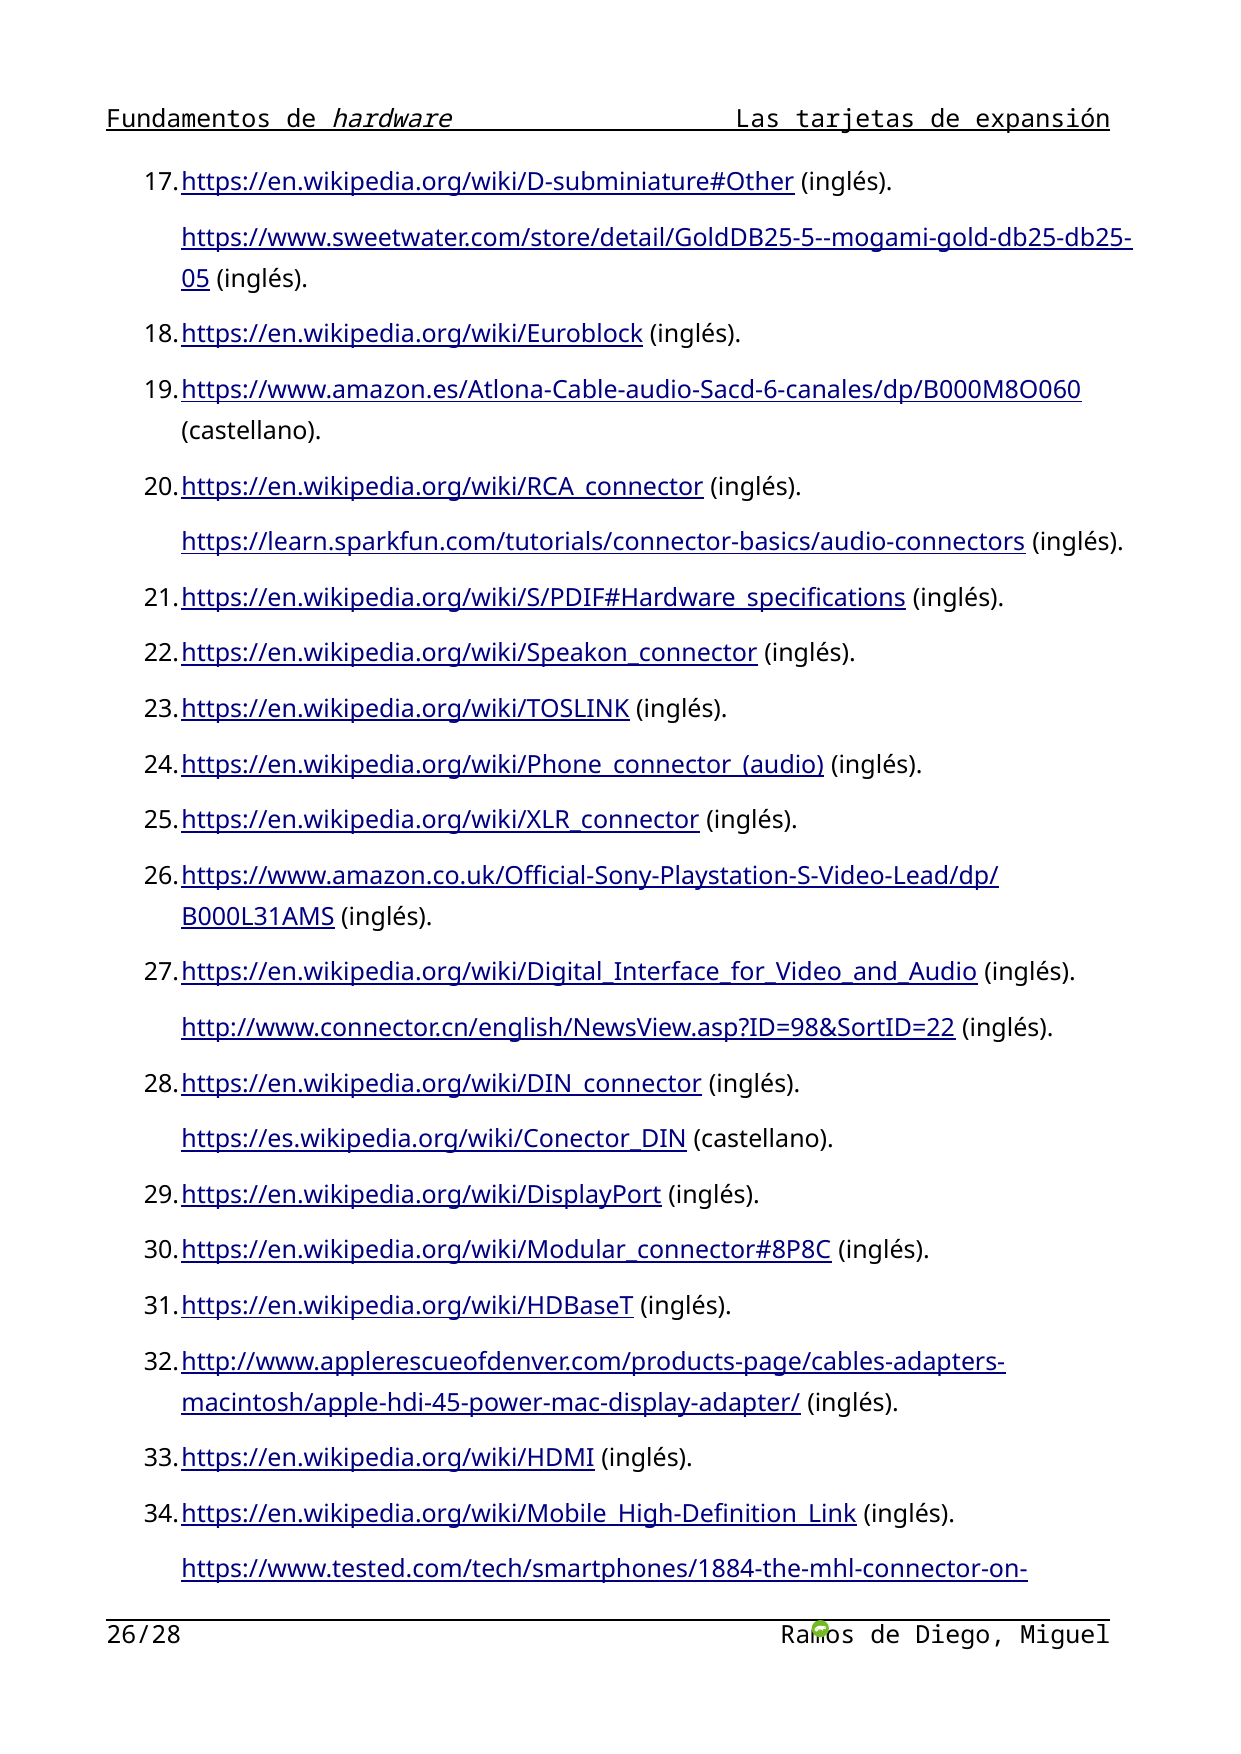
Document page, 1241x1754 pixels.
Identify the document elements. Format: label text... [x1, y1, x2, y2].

list https://en.wikipedia.org/wiki/D-subminiature#Other (inglés). [144, 164, 1134, 198]
list https://www.amazon.es/Atlona-Cable-audio-Sacd-6-canales/dp/B000M8O060 (castellano). [144, 372, 1134, 447]
list https://en.wikipedia.org/wiki/HDMI (inglés). [144, 1440, 1134, 1474]
list https://www.amazon.co.uk/Official-Sony-Playstation-S-Video-Lead/dp/B000L31AMS (inglés). [144, 857, 1134, 932]
list https://en.wikipedia.org/wiki/Mobile_High-Definition_Link (inglés). [144, 1495, 1134, 1529]
list https://www.tested.com/tech/smartphones/1884-the-mhl-connector-on- [144, 1551, 1134, 1585]
list https://es.wikipedia.org/wiki/Conector_DIN (castellano). [144, 1121, 1134, 1155]
list https://en.wikipedia.org/wiki/TOSLINK (inglés). [144, 691, 1134, 725]
list https://www.sweetwater.com/store/detail/GoldDB25-5--mogami-gold-db25-db25-05 (inglés). [144, 219, 1134, 294]
list https://en.wikipedia.org/wiki/DIN_connector (inglés). [144, 1065, 1134, 1099]
list https://en.wikipedia.org/wiki/HDBaseT (inglés). [144, 1288, 1134, 1322]
list https://en.wikipedia.org/wiki/DisplayPort (inglés). [144, 1176, 1134, 1211]
list https://en.wikipedia.org/wiki/Modular_connector#8P8C (inglés). [144, 1232, 1134, 1266]
list https://en.wikipedia.org/wiki/XLR_connector (inglés). [144, 802, 1134, 836]
list https://en.wikipedia.org/wiki/S/PDIF#Hardware_specifications (inglés). [144, 579, 1134, 613]
list https://en.wikipedia.org/wiki/Speakon_connector (inglés). [144, 635, 1134, 669]
list http://www.applerescueofdenver.com/products-page/cables-adapters-macintosh/apple-hdi-45-power-mac-display-adapter/ (inglés). [144, 1343, 1134, 1418]
list https://en.wikipedia.org/wiki/Euroblock (inglés). [144, 316, 1134, 350]
list https://learn.sparkfun.com/tutorials/connector-basics/audio-connectors (inglés). [144, 524, 1134, 558]
list https://en.wikipedia.org/wiki/Digital_Interface_for_Video_and_Audio (inglés). [144, 954, 1134, 988]
list http://www.connector.cn/english/NewsView.asp?ID=98&SortID=22 (inglés). [144, 1009, 1134, 1044]
list https://en.wikipedia.org/wiki/RCA_connector (inglés). [144, 468, 1134, 502]
list https://en.wikipedia.org/wiki/Phone_connector_(audio) (inglés). [144, 746, 1134, 780]
